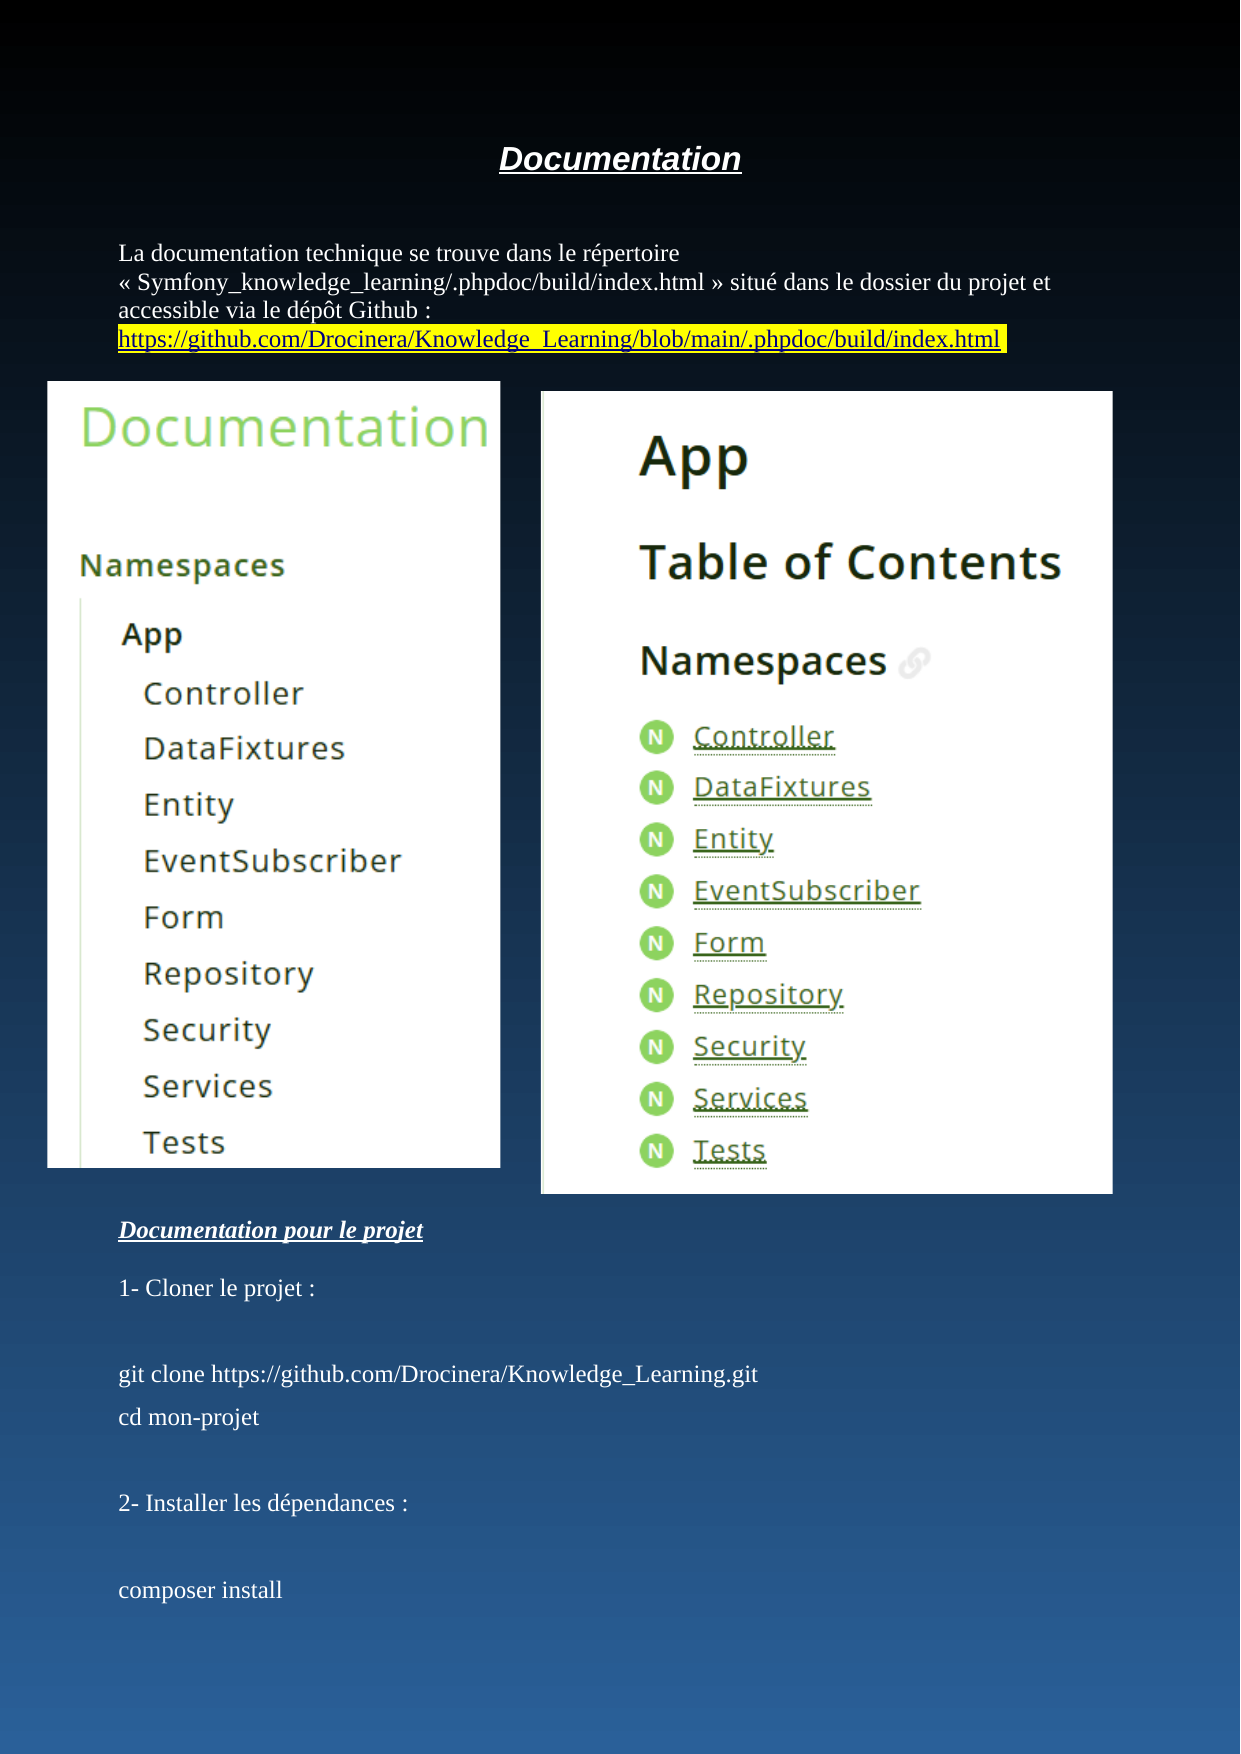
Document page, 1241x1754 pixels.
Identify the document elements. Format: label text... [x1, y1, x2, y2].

text La documentation technique se trouve dans le répertoire « Symfony_knowledge_learning/.phpdoc/build/index.html » situé dans le dossier du projet et accessible via le dépôt Github : [118, 238, 1122, 324]
text cd mon-projet [118, 1402, 1122, 1431]
subtitle Documentation [118, 139, 1122, 177]
text 2- Installer les dépendances : [118, 1488, 1122, 1517]
text 1- Cloner le projet : [118, 1273, 1122, 1302]
text git clone https://github.com/Drocinera/Knowledge_Learning.git [118, 1359, 1122, 1388]
text Documentation pour le projet [118, 1215, 1122, 1244]
picture [47, 381, 501, 1168]
picture [540, 391, 1113, 1194]
text composer install [118, 1575, 1122, 1603]
text https://github.com/Drocinera/Knowledge_Learning/blob/main/.phpdoc/build/index.html [118, 324, 1122, 353]
